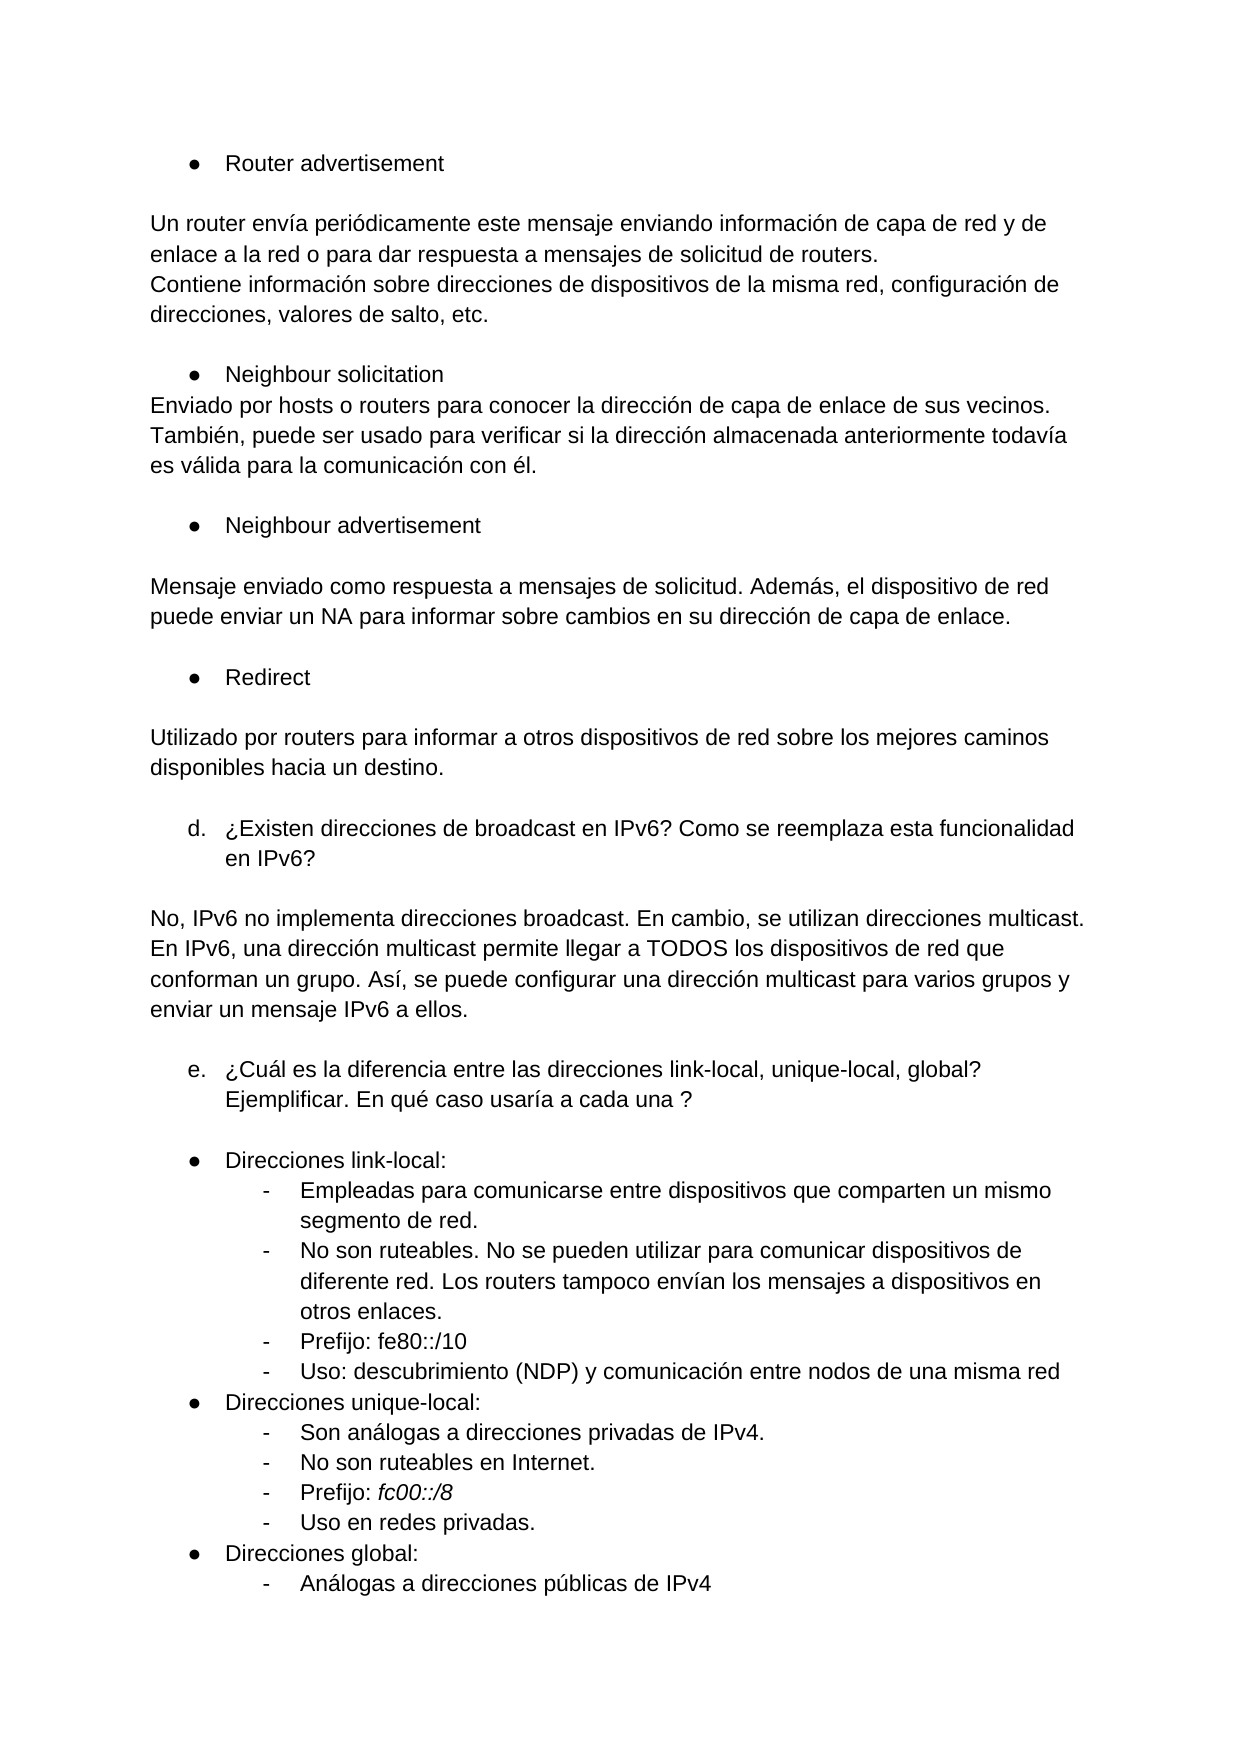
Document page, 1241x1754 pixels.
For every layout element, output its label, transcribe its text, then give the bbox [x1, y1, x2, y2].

list Son análogas a direcciones privadas de IPv4. [262, 1419, 1090, 1445]
list Redirect [187, 663, 1090, 690]
list Neighbour advertisement [187, 512, 1090, 539]
list Análogas a direcciones públicas de IPv4 [262, 1570, 1090, 1596]
list Empleadas para comunicarse entre dispositivos que comparten un mismo segmento de red. [262, 1177, 1090, 1234]
text Enviado por hosts o routers para conocer la dirección de capa de enlace de sus vecinos. También, puede ser usado para verificar si la dirección almacenada anteriormente todavía es válida para la comunicación con él. [150, 392, 1090, 478]
text Un router envía periódicamente este mensaje enviando información de capa de red y de enlace a la red o para dar respuesta a mensajes de solicitud de routers. [150, 210, 1090, 267]
list Neighbour solicitation [187, 361, 1090, 388]
list Direcciones link-local: [187, 1147, 1090, 1173]
list ¿Cuál es la diferencia entre las direcciones link-local, unique-local, global? Ejemplificar. En qué caso usaría a cada una ? [187, 1056, 1090, 1113]
list Router advertisement [187, 150, 1090, 176]
text En IPv6, una dirección multicast permite llegar a TODOS los dispositivos de red que conforman un grupo. Así, se puede configurar una dirección multicast para varios grupos y enviar un mensaje IPv6 a ellos. [150, 935, 1090, 1022]
list ¿Existen direcciones de broadcast en IPv6? Como se reemplaza esta funcionalidad en IPv6? [187, 814, 1090, 871]
list No son ruteables. No se pueden utilizar para comunicar dispositivos de diferente red. Los routers tampoco envían los mensajes a dispositivos en otros enlaces. [262, 1237, 1090, 1324]
list Direcciones unique-local: [187, 1388, 1090, 1415]
list No son ruteables en Internet. [262, 1449, 1090, 1475]
text No, IPv6 no implementa direcciones broadcast. En cambio, se utilizan direcciones multicast. [150, 905, 1090, 932]
text Utilizado por routers para informar a otros dispositivos de red sobre los mejores caminos disponibles hacia un destino. [150, 724, 1090, 781]
text Mensaje enviado como respuesta a mensajes de solicitud. Además, el dispositivo de red puede enviar un NA para informar sobre cambios en su dirección de capa de enlace. [150, 573, 1090, 629]
list Uso: descubrimiento (NDP) y comunicación entre nodos de una misma red [262, 1358, 1090, 1385]
list Uso en redes privadas. [262, 1509, 1090, 1536]
list Prefijo: fe80::/10 [262, 1328, 1090, 1354]
list Direcciones global: [187, 1539, 1090, 1566]
text Contiene información sobre direcciones de dispositivos de la misma red, configuración de direcciones, valores de salto, etc. [150, 271, 1090, 327]
list Prefijo: fc00::/8 [262, 1479, 1090, 1506]
